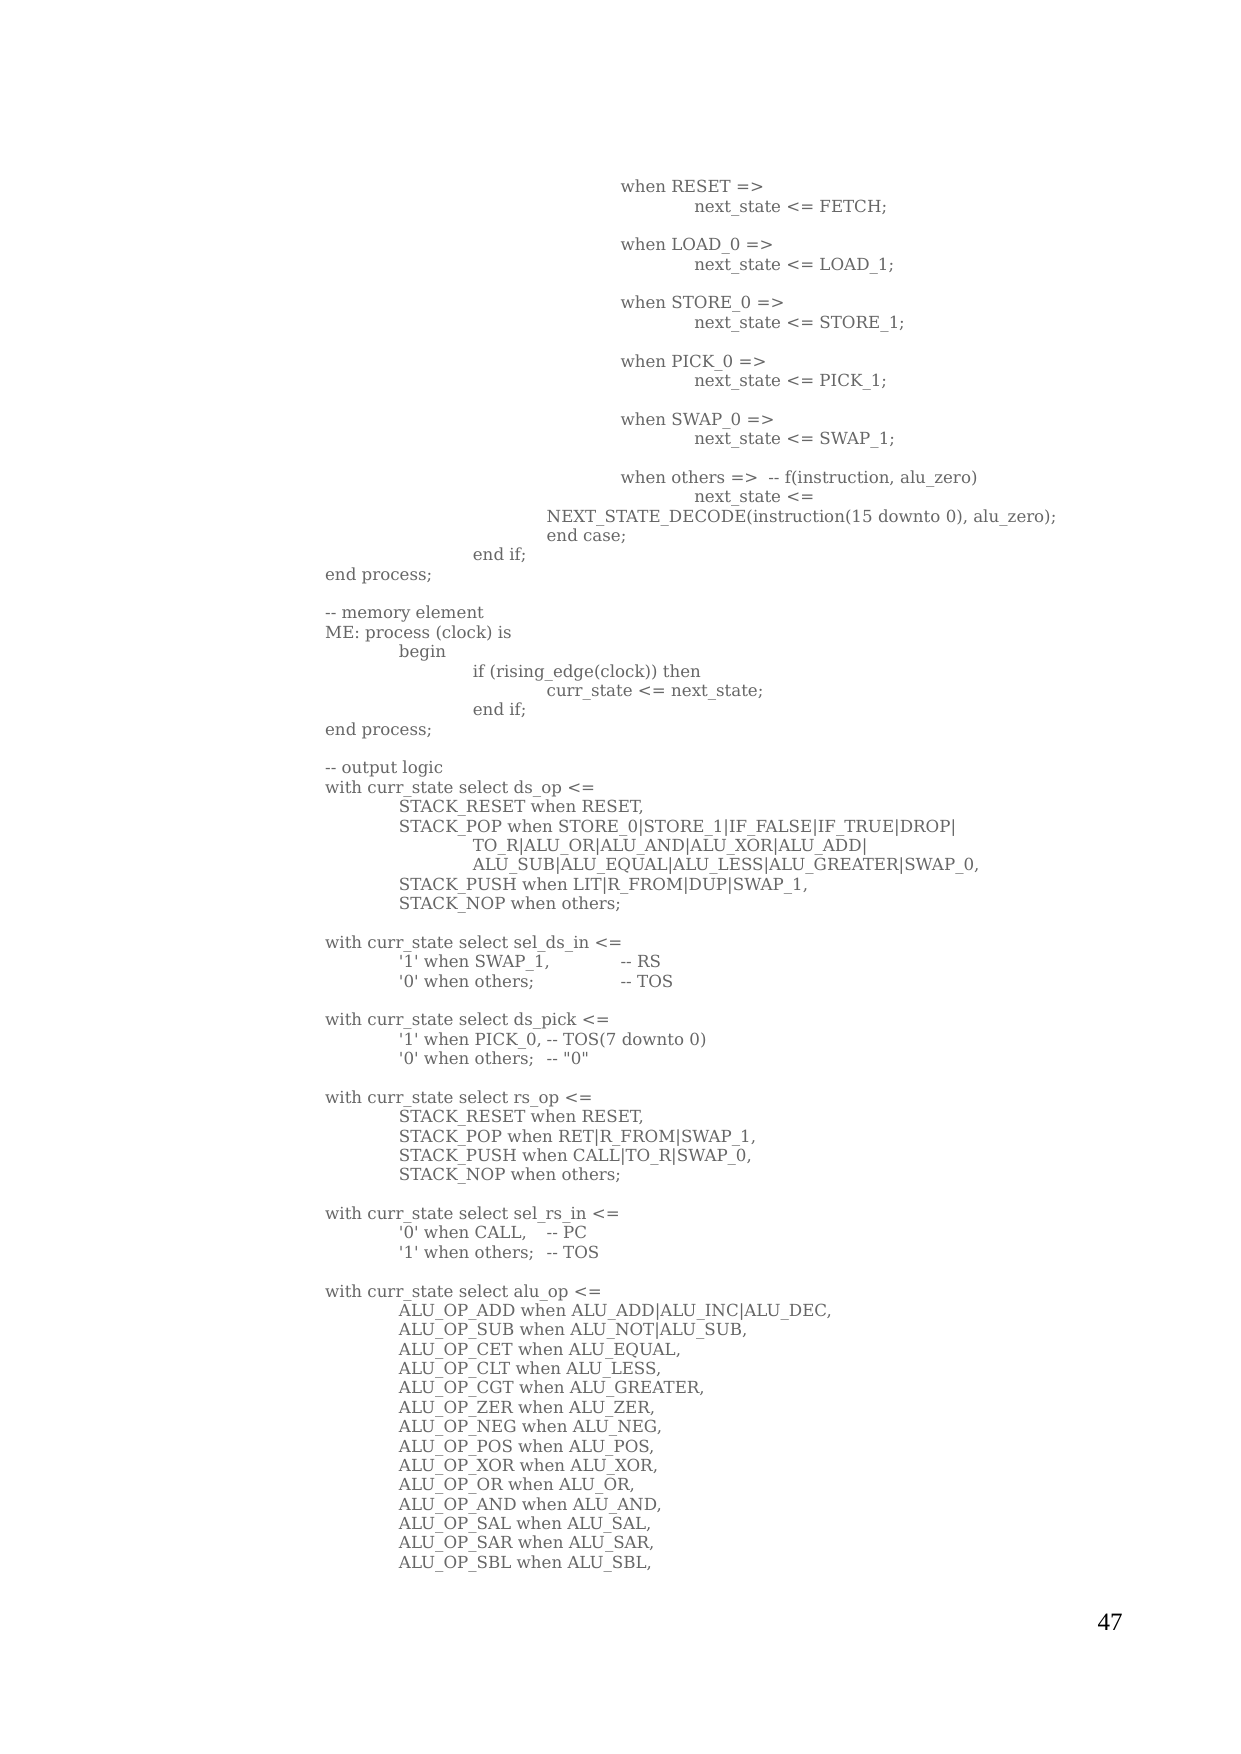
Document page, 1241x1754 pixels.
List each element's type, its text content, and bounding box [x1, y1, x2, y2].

text with curr_state select sel_rs_in <= [177, 1204, 1122, 1223]
text NEXT_STATE_DECODE(instruction(15 downto 0), alu_zero); [177, 507, 1122, 526]
text ALU_OP_SBL when ALU_SBL, [177, 1553, 1122, 1572]
text next_state <= SWAP_1; [177, 429, 1122, 448]
text ALU_OP_OR when ALU_OR, [177, 1475, 1122, 1495]
text ALU_OP_ADD when ALU_ADD|ALU_INC|ALU_DEC, [177, 1301, 1122, 1320]
text next_state <= PICK_1; [177, 371, 1122, 390]
text '0' when CALL, -- PC [177, 1223, 1122, 1243]
text ALU_SUB|ALU_EQUAL|ALU_LESS|ALU_GREATER|SWAP_0, [177, 855, 1122, 875]
text curr_state <= next_state; [177, 681, 1122, 700]
text ALU_OP_SUB when ALU_NOT|ALU_SUB, [177, 1320, 1122, 1340]
text end process; [177, 720, 1122, 739]
text if (rising_edge(clock)) then [177, 662, 1122, 681]
text next_state <= FETCH; [177, 197, 1122, 216]
text '1' when SWAP_1, -- RS [177, 952, 1122, 972]
text ALU_OP_AND when ALU_AND, [177, 1495, 1122, 1514]
text ALU_OP_CGT when ALU_GREATER, [177, 1378, 1122, 1398]
text ALU_OP_ZER when ALU_ZER, [177, 1398, 1122, 1417]
text STACK_NOP when others; [177, 894, 1122, 913]
text ALU_OP_POS when ALU_POS, [177, 1437, 1122, 1456]
text TO_R|ALU_OR|ALU_AND|ALU_XOR|ALU_ADD| [177, 836, 1122, 855]
text ALU_OP_SAR when ALU_SAR, [177, 1533, 1122, 1553]
text '1' when PICK_0, -- TOS(7 downto 0) [177, 1030, 1122, 1049]
text end case; [177, 526, 1122, 545]
text '1' when others; -- TOS [177, 1243, 1122, 1262]
text ALU_OP_CET when ALU_EQUAL, [177, 1340, 1122, 1359]
text end process; [177, 565, 1122, 584]
text '0' when others; -- "0" [177, 1049, 1122, 1068]
text -- output logic [177, 758, 1122, 778]
text end if; [177, 700, 1122, 720]
text STACK_RESET when RESET, [177, 1107, 1122, 1127]
text ALU_OP_XOR when ALU_XOR, [177, 1456, 1122, 1475]
text next_state <= LOAD_1; [177, 255, 1122, 274]
text STACK_PUSH when LIT|R_FROM|DUP|SWAP_1, [177, 875, 1122, 894]
text begin [177, 642, 1122, 662]
text with curr_state select alu_op <= [177, 1282, 1122, 1301]
text end if; [177, 545, 1122, 565]
text with curr_state select ds_op <= [177, 778, 1122, 797]
text when RESET => [177, 177, 1122, 197]
text -- memory element [177, 603, 1122, 623]
text when STORE_0 => [177, 293, 1122, 313]
text when others => -- f(instruction, alu_zero) [177, 468, 1122, 487]
text with curr_state select rs_op <= [177, 1088, 1122, 1107]
text with curr_state select sel_ds_in <= [177, 933, 1122, 952]
text STACK_RESET when RESET, [177, 797, 1122, 817]
text STACK_POP when STORE_0|STORE_1|IF_FALSE|IF_TRUE|DROP| [177, 817, 1122, 836]
text next_state <= STORE_1; [177, 313, 1122, 332]
text when LOAD_0 => [177, 235, 1122, 255]
text '0' when others; -- TOS [177, 972, 1122, 991]
text when PICK_0 => [177, 352, 1122, 371]
text ALU_OP_CLT when ALU_LESS, [177, 1359, 1122, 1378]
text ALU_OP_SAL when ALU_SAL, [177, 1514, 1122, 1533]
text STACK_PUSH when CALL|TO_R|SWAP_0, [177, 1146, 1122, 1165]
text when SWAP_0 => [177, 410, 1122, 429]
text STACK_NOP when others; [177, 1165, 1122, 1185]
text with curr_state select ds_pick <= [177, 1010, 1122, 1030]
text ALU_OP_NEG when ALU_NEG, [177, 1417, 1122, 1437]
text next_state <= [177, 487, 1122, 507]
text ME: process (clock) is [177, 623, 1122, 642]
text STACK_POP when RET|R_FROM|SWAP_1, [177, 1127, 1122, 1146]
